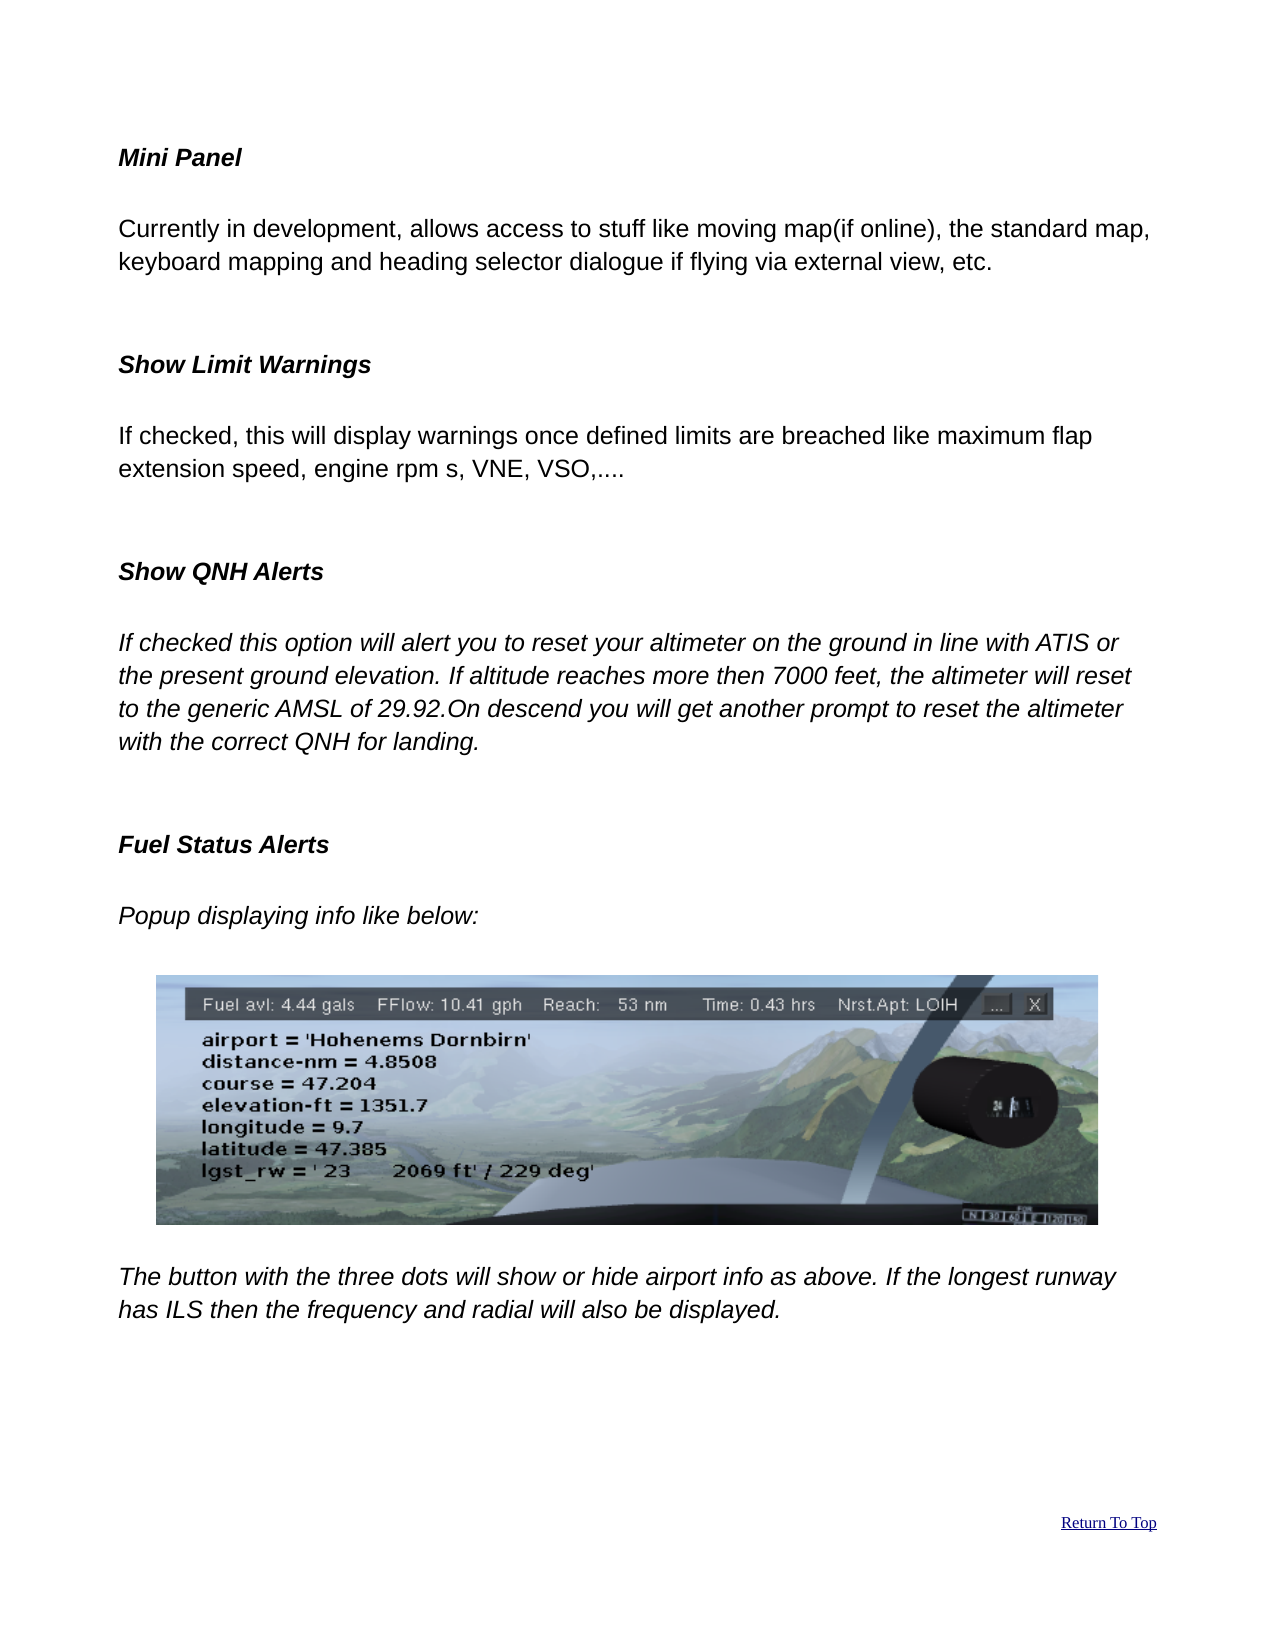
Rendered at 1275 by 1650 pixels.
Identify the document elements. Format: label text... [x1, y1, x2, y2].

text The button with the three dots will show or hide airport info as above. If the longest runway has ILS then the frequency and radial will also be displayed. [118, 971, 1157, 1324]
text If checked this option will alert you to reset your altimeter on the ground in line with ATIS or the present ground elevation. If altitude reaches more then 7000 feet, the altimeter will reset to the generic AMSL of 29.92.On descend you will get another prompt to reset the altimeter with the correct QNH for landing. [118, 628, 1157, 756]
text Show QNH Alerts [118, 524, 1157, 586]
text Show Limit Warnings [118, 317, 1157, 379]
picture [156, 975, 1099, 1225]
text Currently in development, allows access to stuff like moving map(if online), the standard map, keyboard mapping and heading selector dialogue if flying via external view, etc. [118, 214, 1157, 275]
text Fuel Status Alerts [118, 797, 1157, 859]
text If checked, this will display warnings once defined limits are breached like maximum flap extension speed, engine rpm s, VNE, VSO,.... [118, 421, 1157, 482]
text Popup displaying info like below: [118, 901, 1157, 930]
text Mini Panel [118, 143, 1157, 172]
